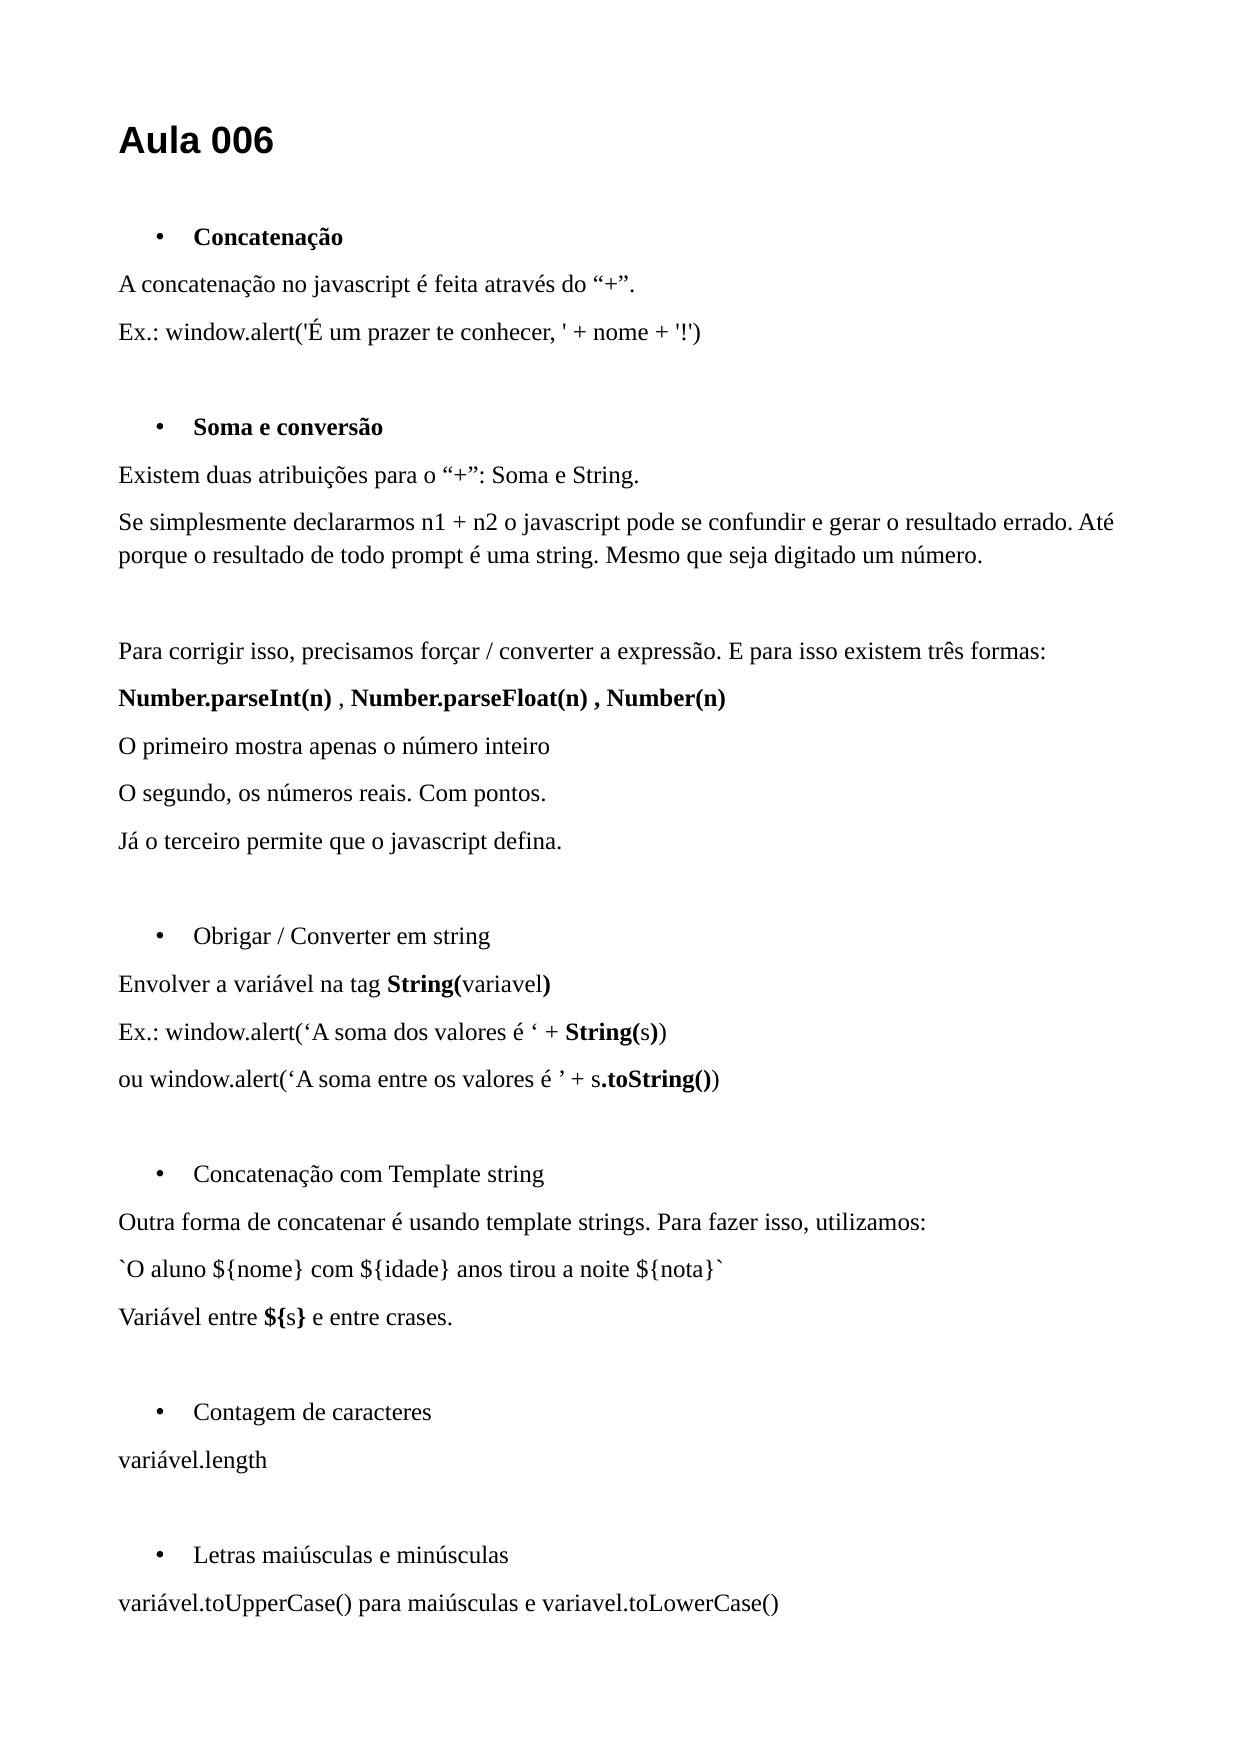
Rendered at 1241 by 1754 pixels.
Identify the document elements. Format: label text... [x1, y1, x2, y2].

text Variável entre ${s} e entre crases. [118, 1302, 1122, 1331]
text Outra forma de concatenar é usando template strings. Para fazer isso, utilizamos: [118, 1207, 1122, 1236]
text variável.length [118, 1445, 1122, 1474]
text `O aluno ${nome} com ${idade} anos tirou a noite ${nota}` [118, 1254, 1122, 1283]
text Para corrigir isso, precisamos forçar / converter a expressão. E para isso existem três formas: [118, 636, 1122, 664]
text Existem duas atribuições para o “+”: Soma e String. [118, 460, 1122, 489]
text Number.parseInt(n) , Number.parseFloat(n) , Number(n) [118, 683, 1122, 712]
text Ex.: window.alert(‘A soma dos valores é ‘ + String(s)) [118, 1017, 1122, 1045]
text Ex.: window.alert('É um prazer te conhecer, ' + nome + '!') [118, 317, 1122, 346]
text A concatenação no javascript é feita através do “+”. [118, 269, 1122, 298]
list Soma e conversão [156, 412, 1122, 441]
text Se simplesmente declararmos n1 + n2 o javascript pode se confundir e gerar o resultado errado. Até porque o resultado de todo prompt é uma string. Mesmo que seja digitado um número. [118, 507, 1122, 569]
text Já o terceiro permite que o javascript defina. [118, 826, 1122, 855]
subtitle Aula 006 [118, 118, 1122, 162]
list Obrigar / Converter em string [156, 921, 1122, 950]
text O segundo, os números reais. Com pontos. [118, 778, 1122, 807]
list Letras maiúsculas e minúsculas [156, 1540, 1122, 1569]
text ou window.alert(‘A soma entre os valores é ’ + s.toString()) [118, 1064, 1122, 1093]
list Contagem de caracteres [156, 1397, 1122, 1426]
list Concatenação [156, 222, 1122, 251]
text O primeiro mostra apenas o número inteiro [118, 731, 1122, 760]
text Envolver a variável na tag String(variavel) [118, 969, 1122, 998]
text variável.toUpperCase() para maiúsculas e variavel.toLowerCase() [118, 1588, 1122, 1617]
list Concatenação com Template string [156, 1159, 1122, 1188]
